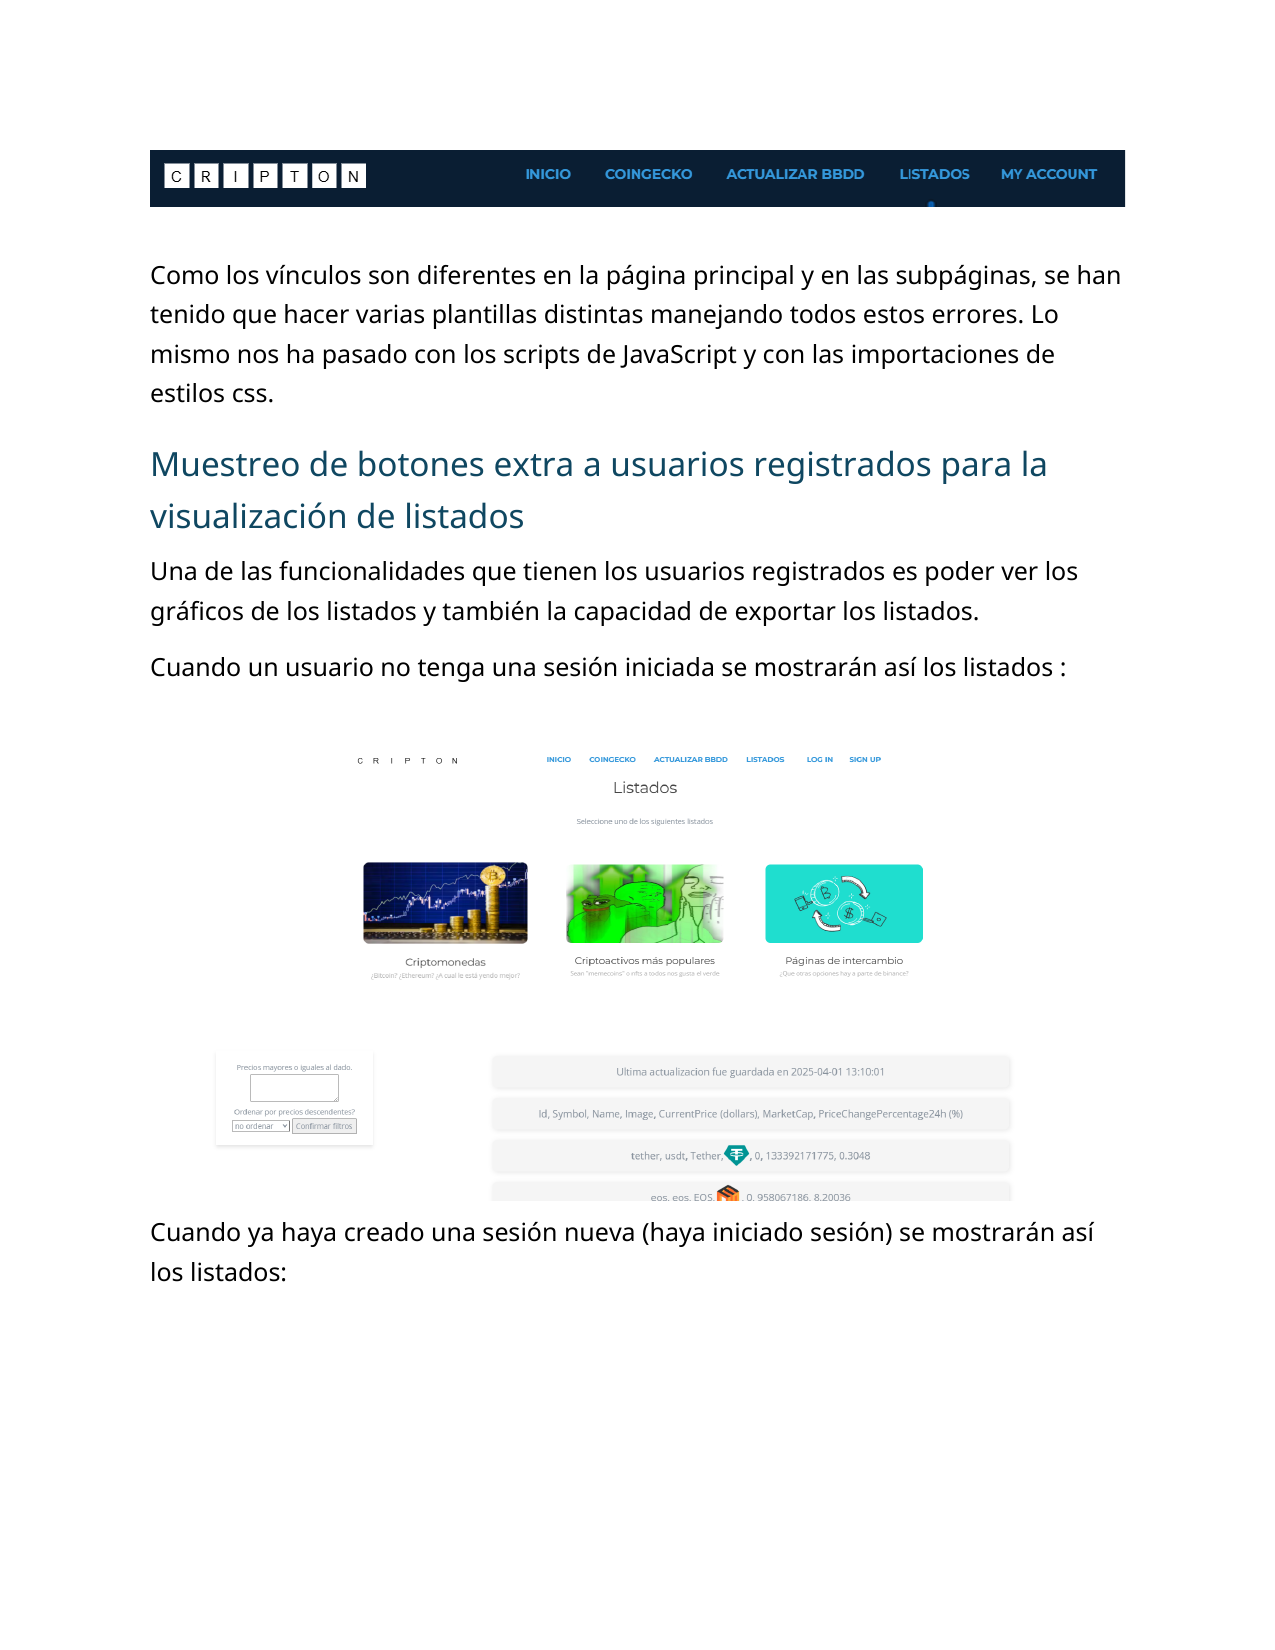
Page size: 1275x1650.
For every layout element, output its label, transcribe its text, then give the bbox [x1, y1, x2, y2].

text Cuando ya haya creado una sesión nueva (haya iniciado sesión) se mostrarán así los listados: [150, 1215, 1125, 1288]
text Una de las funcionalidades que tienen los usuarios registrados es poder ver los gráficos de los listados y también la capacidad de exportar los listados. [150, 554, 1125, 627]
text Cuando un usuario no tenga una sesión iniciada se mostrarán así los listados : [150, 649, 1125, 684]
subtitle Muestreo de botones extra a usuarios registrados para la visualización de listados [150, 440, 1125, 538]
text Como los vínculos son diferentes en la página principal y en las subpáginas, se han tenido que hacer varias plantillas distintas manejando todos estos errores. Lo mismo nos ha pasado con los scripts de JavaScript y con las importaciones de estilos css. [150, 257, 1125, 410]
